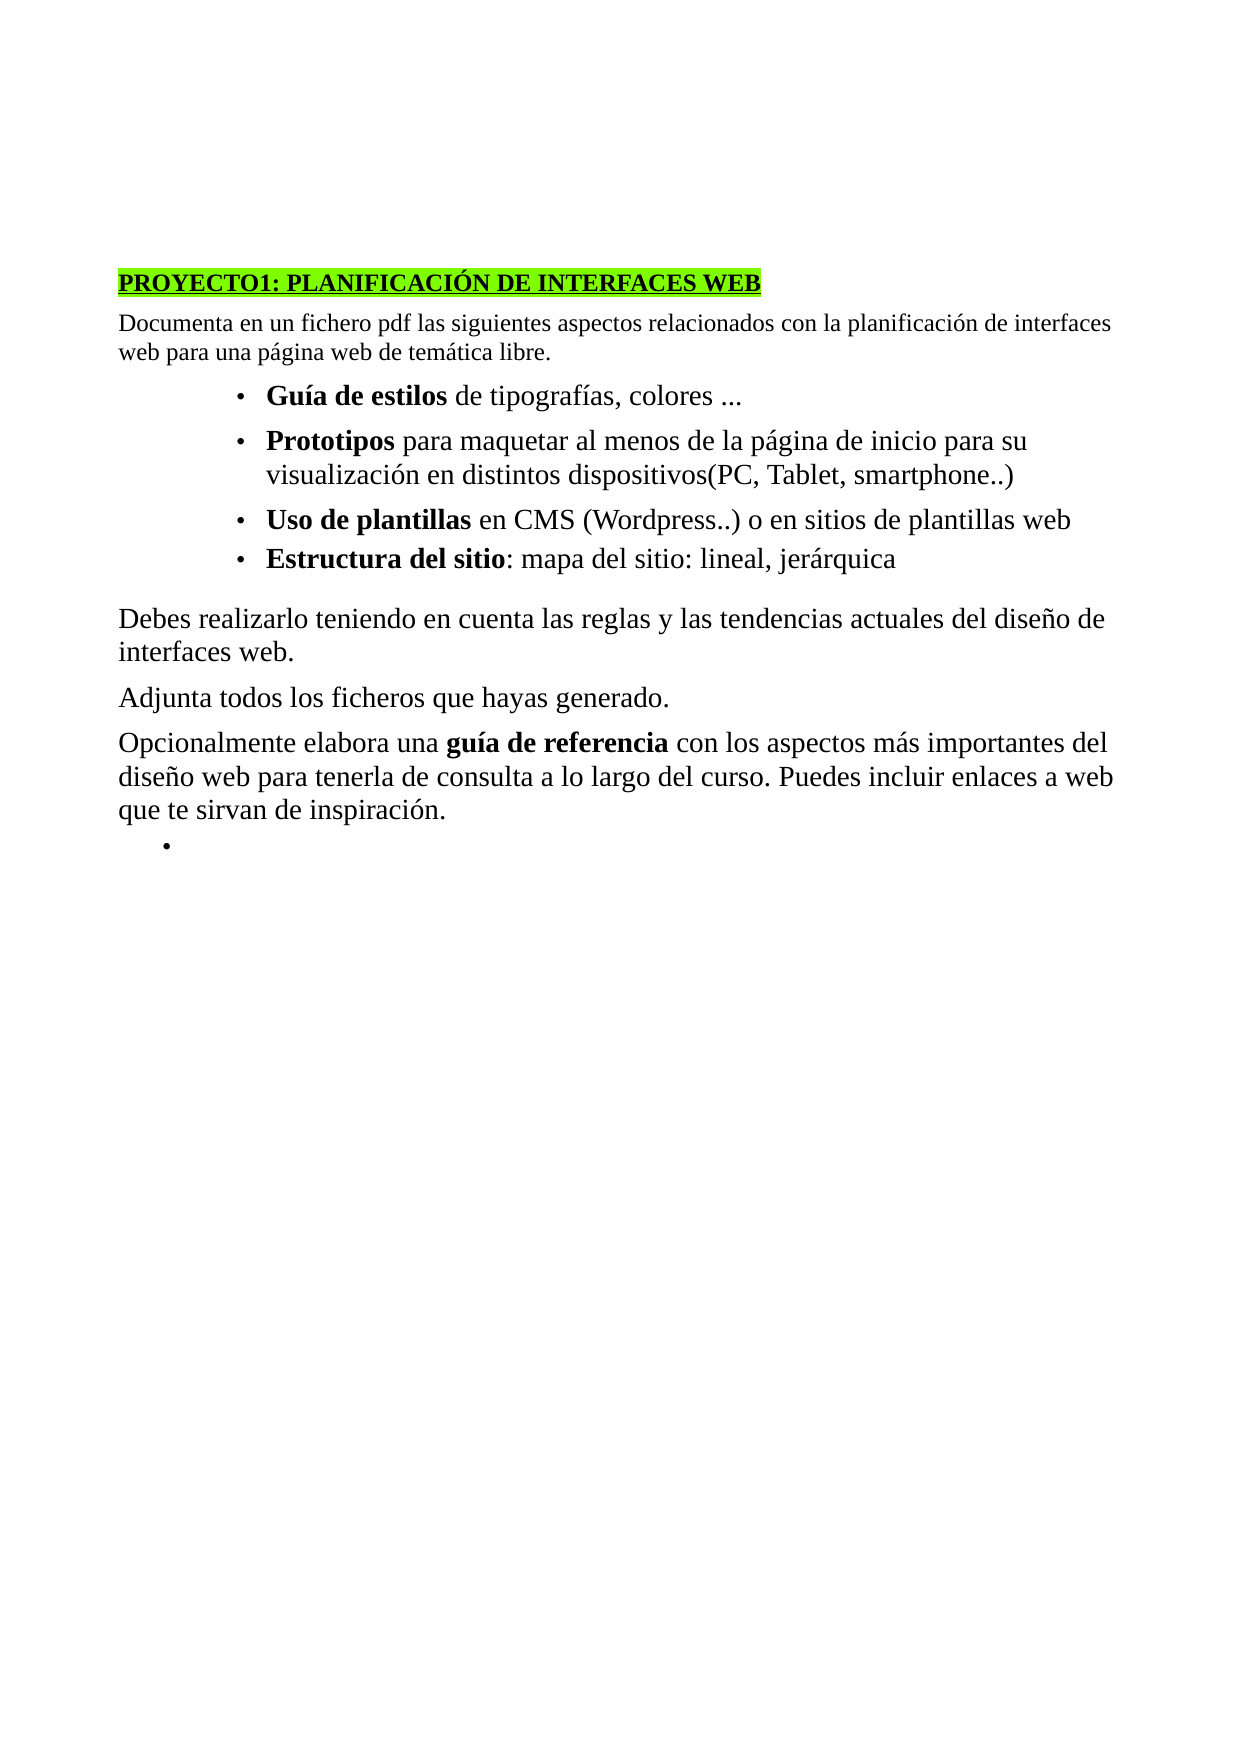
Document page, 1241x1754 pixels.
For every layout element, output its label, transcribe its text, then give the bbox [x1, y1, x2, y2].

list Prototipos para maquetar al menos de la página de inicio para su visualización en distintos dispositivos(PC, Tablet, smartphone..) [236, 423, 1122, 490]
text Adjunta todos los ficheros que hayas generado. [118, 680, 1122, 713]
list Guía de estilos de tipografías, colores ... [236, 378, 1122, 411]
text Debes realizarlo teniendo en cuenta las reglas y las tendencias actuales del diseño de interfaces web. [118, 601, 1122, 668]
list Uso de plantillas en CMS (Wordpress..) o en sitios de plantillas web [236, 502, 1122, 536]
text PROYECTO1: PLANIFICACIÓN DE INTERFACES WEB [118, 268, 1122, 297]
text Opcionalmente elabora una guía de referencia con los aspectos más importantes del diseño web para tenerla de consulta a lo largo del curso. Puedes incluir enlaces a web que te sirvan de inspiración. [118, 725, 1122, 826]
list Estructura del sitio: mapa del sitio: lineal, jerárquica [236, 542, 1122, 575]
text Documenta en un fichero pdf las siguientes aspectos relacionados con la planificación de interfaces web para una página web de temática libre. [118, 308, 1122, 366]
